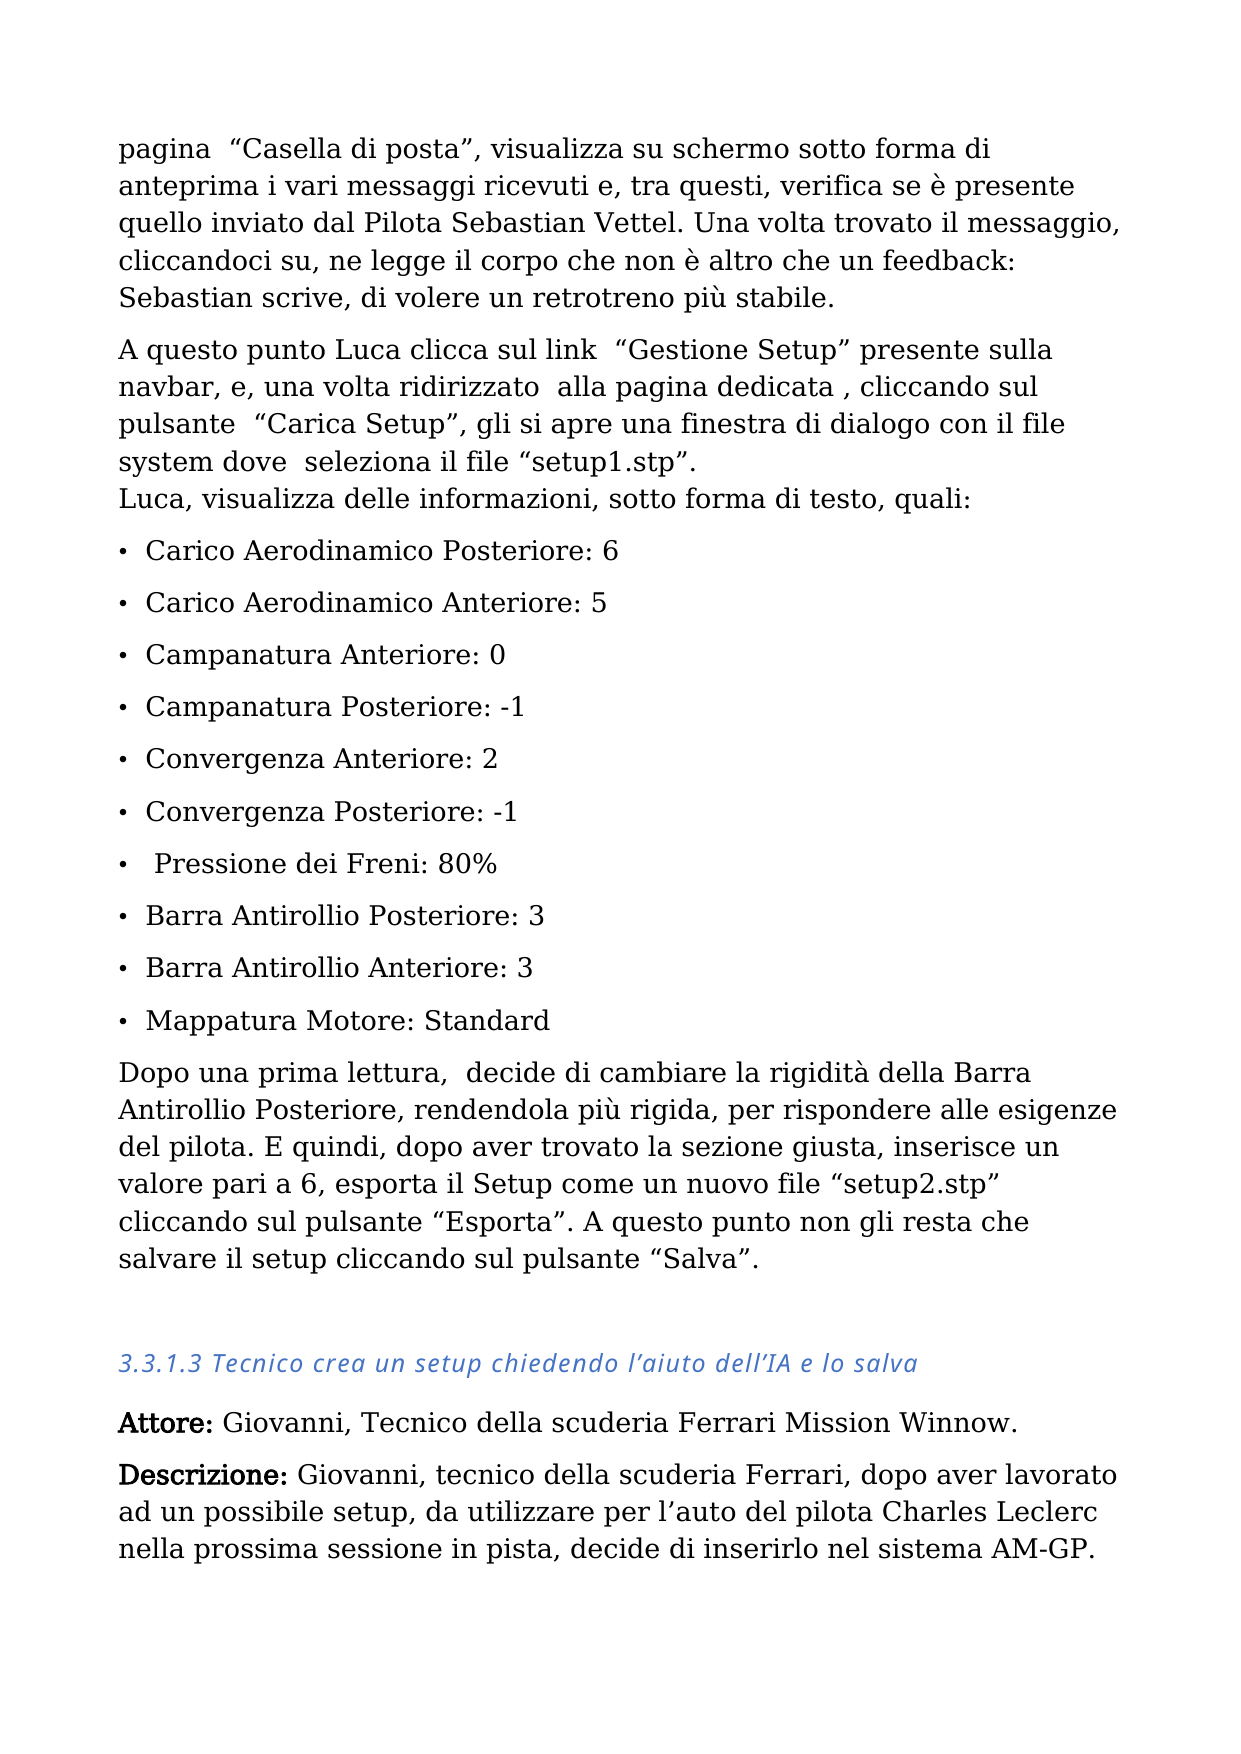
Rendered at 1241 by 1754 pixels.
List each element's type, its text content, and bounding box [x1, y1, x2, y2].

list Carico Aerodinamico Posteriore: 6 [118, 533, 1122, 566]
list Barra Antirollio Posteriore: 3 [118, 899, 1122, 931]
list Campanatura Anteriore: 0 [118, 638, 1122, 670]
text Descrizione: Giovanni, tecnico della scuderia Ferrari, dopo aver lavorato ad un possibile setup, da utilizzare per l’auto del pilota Charles Leclerc nella prossima sessione in pista, decide di inserirlo nel sistema AM-GP. [118, 1457, 1122, 1564]
subtitle 3.3.1.3 Tecnico crea un setup chiedendo l’aiuto dell’IA e lo salva [118, 1345, 1122, 1379]
list Convergenza Posteriore: -1 [118, 794, 1122, 827]
list Convergenza Anteriore: 2 [118, 742, 1122, 775]
list Mappatura Motore: Standard [118, 1003, 1122, 1036]
text Dopo una prima lettura, decide di cambiare la rigidità della Barra Antirollio Posteriore, rendendola più rigida, per rispondere alle esigenze del pilota. E quindi, dopo aver trovato la sezione giusta, inserisce un valore pari a 6, esporta il Setup come un nuovo file “setup2.stp” cliccando sul pulsante “Esporta”. A questo punto non gli resta che salvare il setup cliccando sul pulsante “Salva”. [118, 1055, 1122, 1274]
list Carico Aerodinamico Anteriore: 5 [118, 586, 1122, 618]
list Barra Antirollio Anteriore: 3 [118, 951, 1122, 983]
list Campanatura Posteriore: -1 [118, 690, 1122, 723]
text Attore: Giovanni, Tecnico della scuderia Ferrari Mission Winnow. [118, 1405, 1122, 1438]
text pagina “Casella di posta”, visualizza su schermo sotto forma di anteprima i vari messaggi ricevuti e, tra questi, verifica se è presente quello inviato dal Pilota Sebastian Vettel. Una volta trovato il messaggio, cliccandoci su, ne legge il corpo che non è altro che un feedback: Sebastian scrive, di volere un retrotreno più stabile. [118, 131, 1122, 313]
list Pressione dei Freni: 80% [118, 846, 1122, 879]
text A questo punto Luca clicca sul link “Gestione Setup” presente sulla navbar, e, una volta ridirizzato alla pagina dedicata , cliccando sul pulsante “Carica Setup”, gli si apre una finestra di dialogo con il file system dove seleziona il file “setup1.stp”. Luca, visualizza delle informazioni, sotto forma di testo, quali: [118, 332, 1122, 514]
